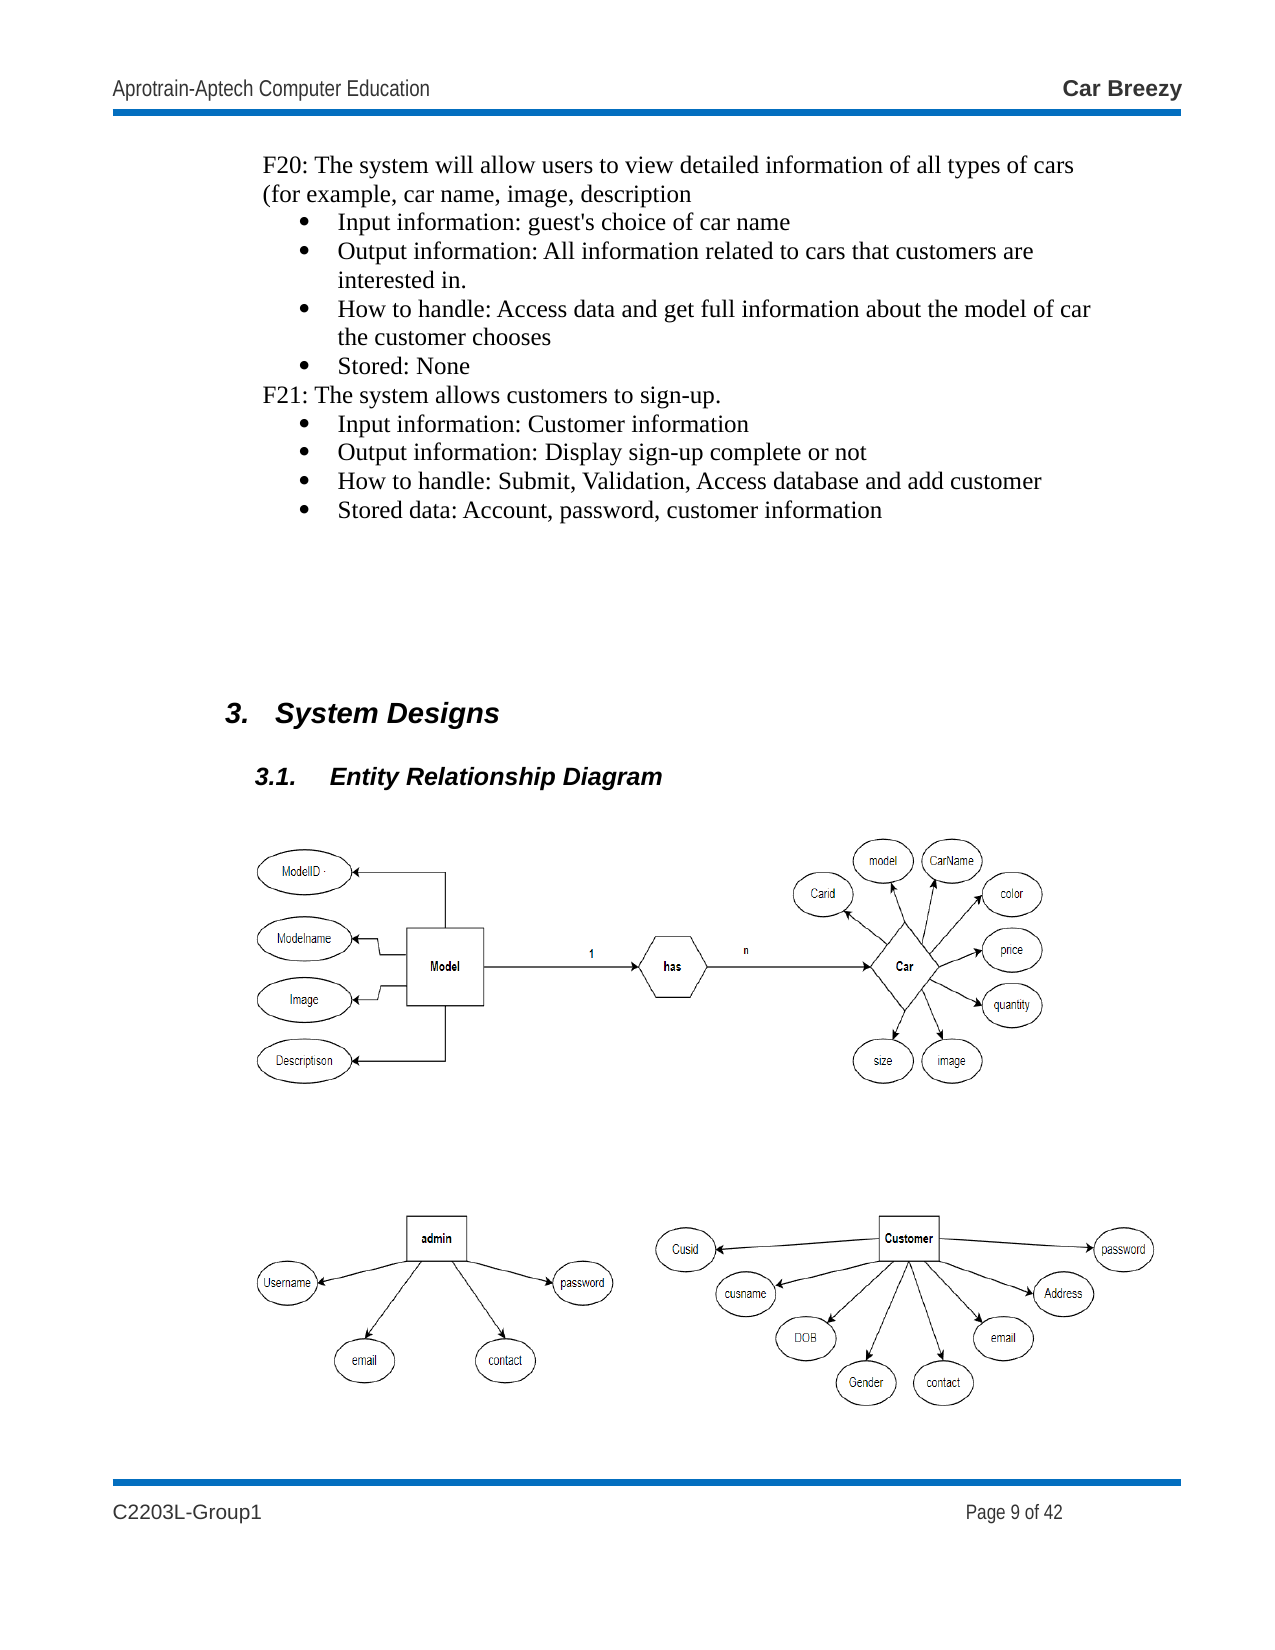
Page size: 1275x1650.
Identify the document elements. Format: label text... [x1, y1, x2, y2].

list How to handle: Submit, Validation, Access database and add customer [300, 466, 1106, 495]
list System Designs [225, 696, 1106, 730]
text F20: The system will allow users to view detailed information of all types of cars (for example, car name, image, description [262, 150, 1106, 207]
list Output information: Display sign-up complete or not [300, 437, 1106, 466]
list Input information: guest's choice of car name [300, 207, 1106, 236]
list How to handle: Access data and get full information about the model of car the customer chooses [300, 294, 1106, 351]
list Entity Relationship Diagram [254, 761, 1106, 790]
list Output information: All information related to cars that customers are interested in. [300, 236, 1106, 294]
list Input information: Customer information [300, 409, 1106, 437]
text F21: The system allows customers to sign-up. [262, 380, 1106, 409]
list Stored: None [300, 351, 1106, 380]
list Stored data: Account, password, customer information [300, 495, 1106, 524]
